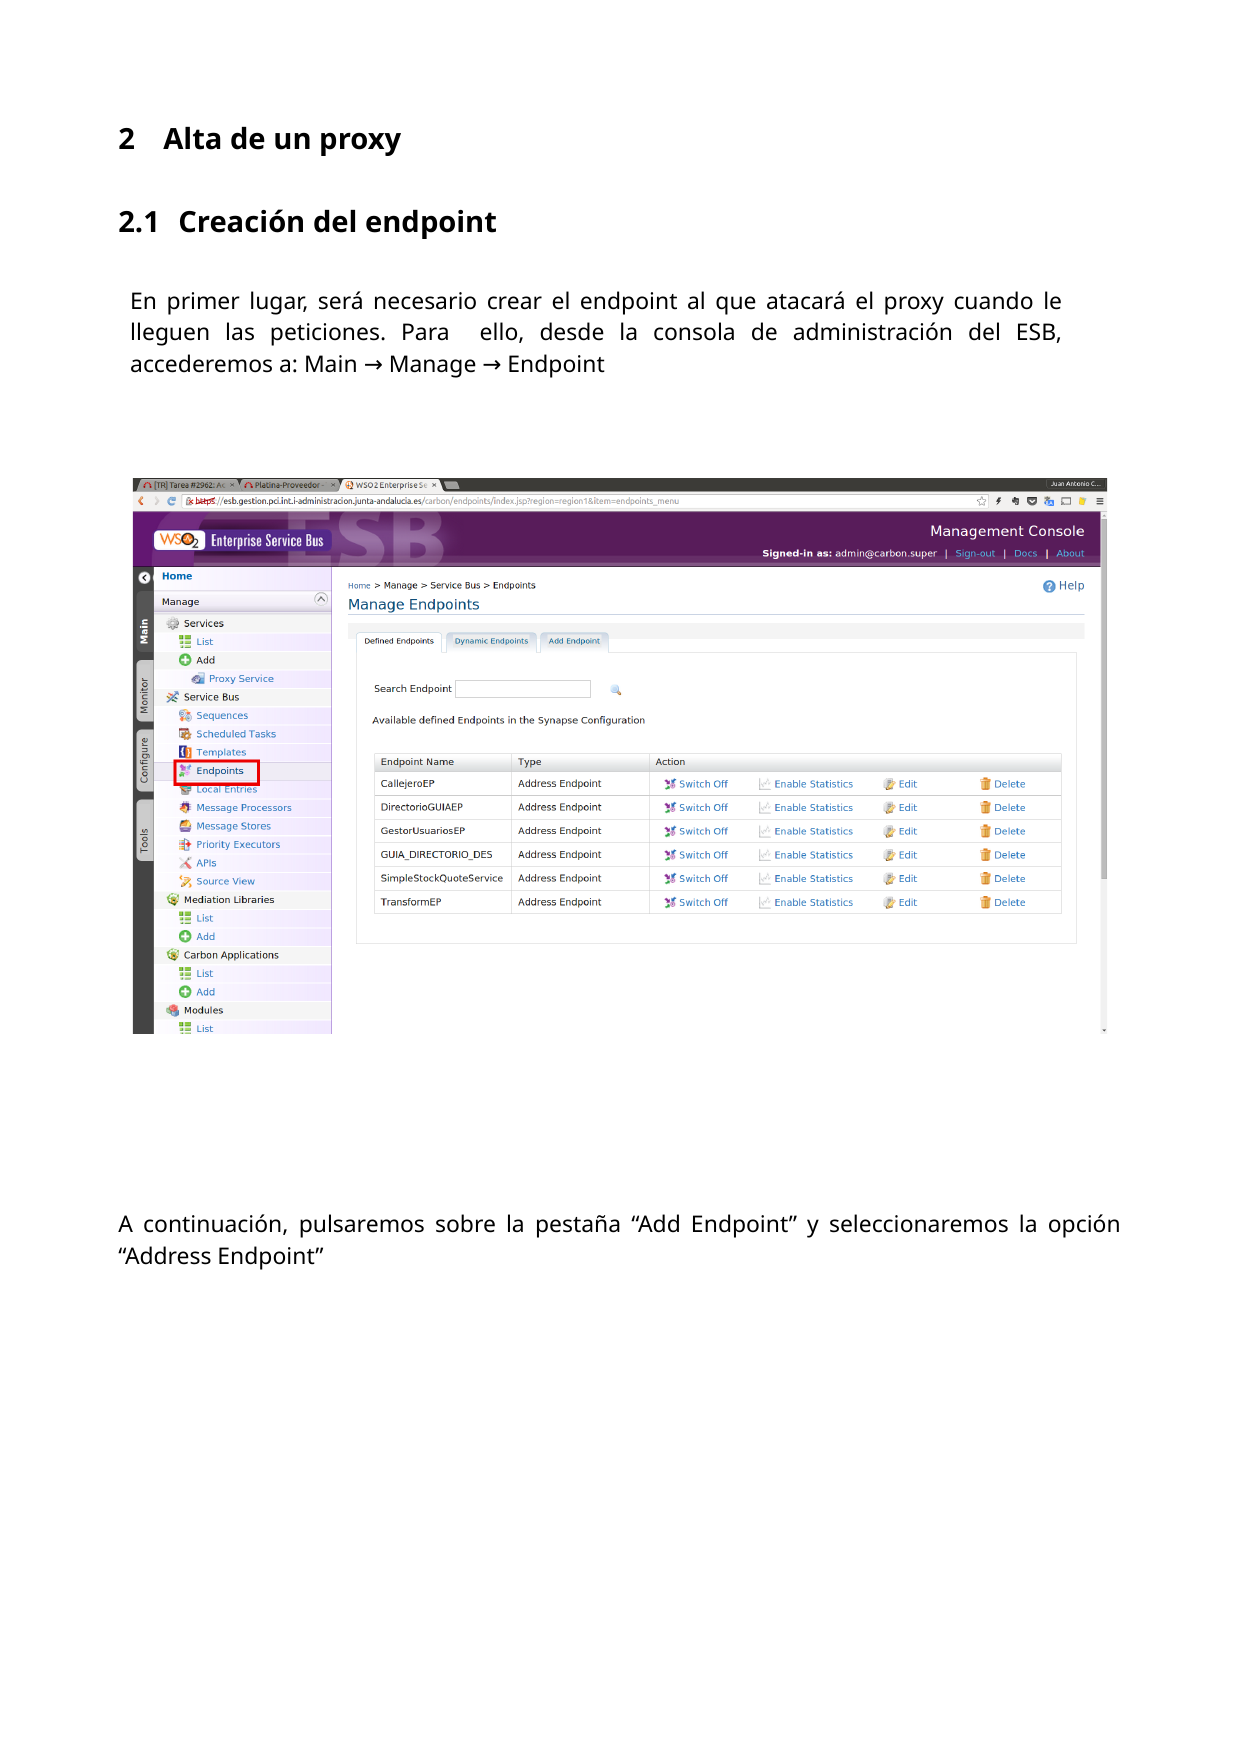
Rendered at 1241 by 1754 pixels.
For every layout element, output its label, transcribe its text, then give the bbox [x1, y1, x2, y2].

text A continuación, pulsaremos sobre la pestaña “Add Endpoint” y seleccionaremos la opción “Address Endpoint” [118, 1208, 1122, 1271]
subtitle Creación del endpoint [118, 202, 555, 241]
picture [132, 478, 1108, 1034]
subtitle Alta de un proxy [118, 118, 1122, 158]
text En primer lugar, será necesario crear el endpoint al que atacará el proxy cuando le lleguen las peticiones. Para ello, desde la consola de administración del ESB, accederemos a: Main → Manage → Endpoint [130, 285, 1063, 379]
